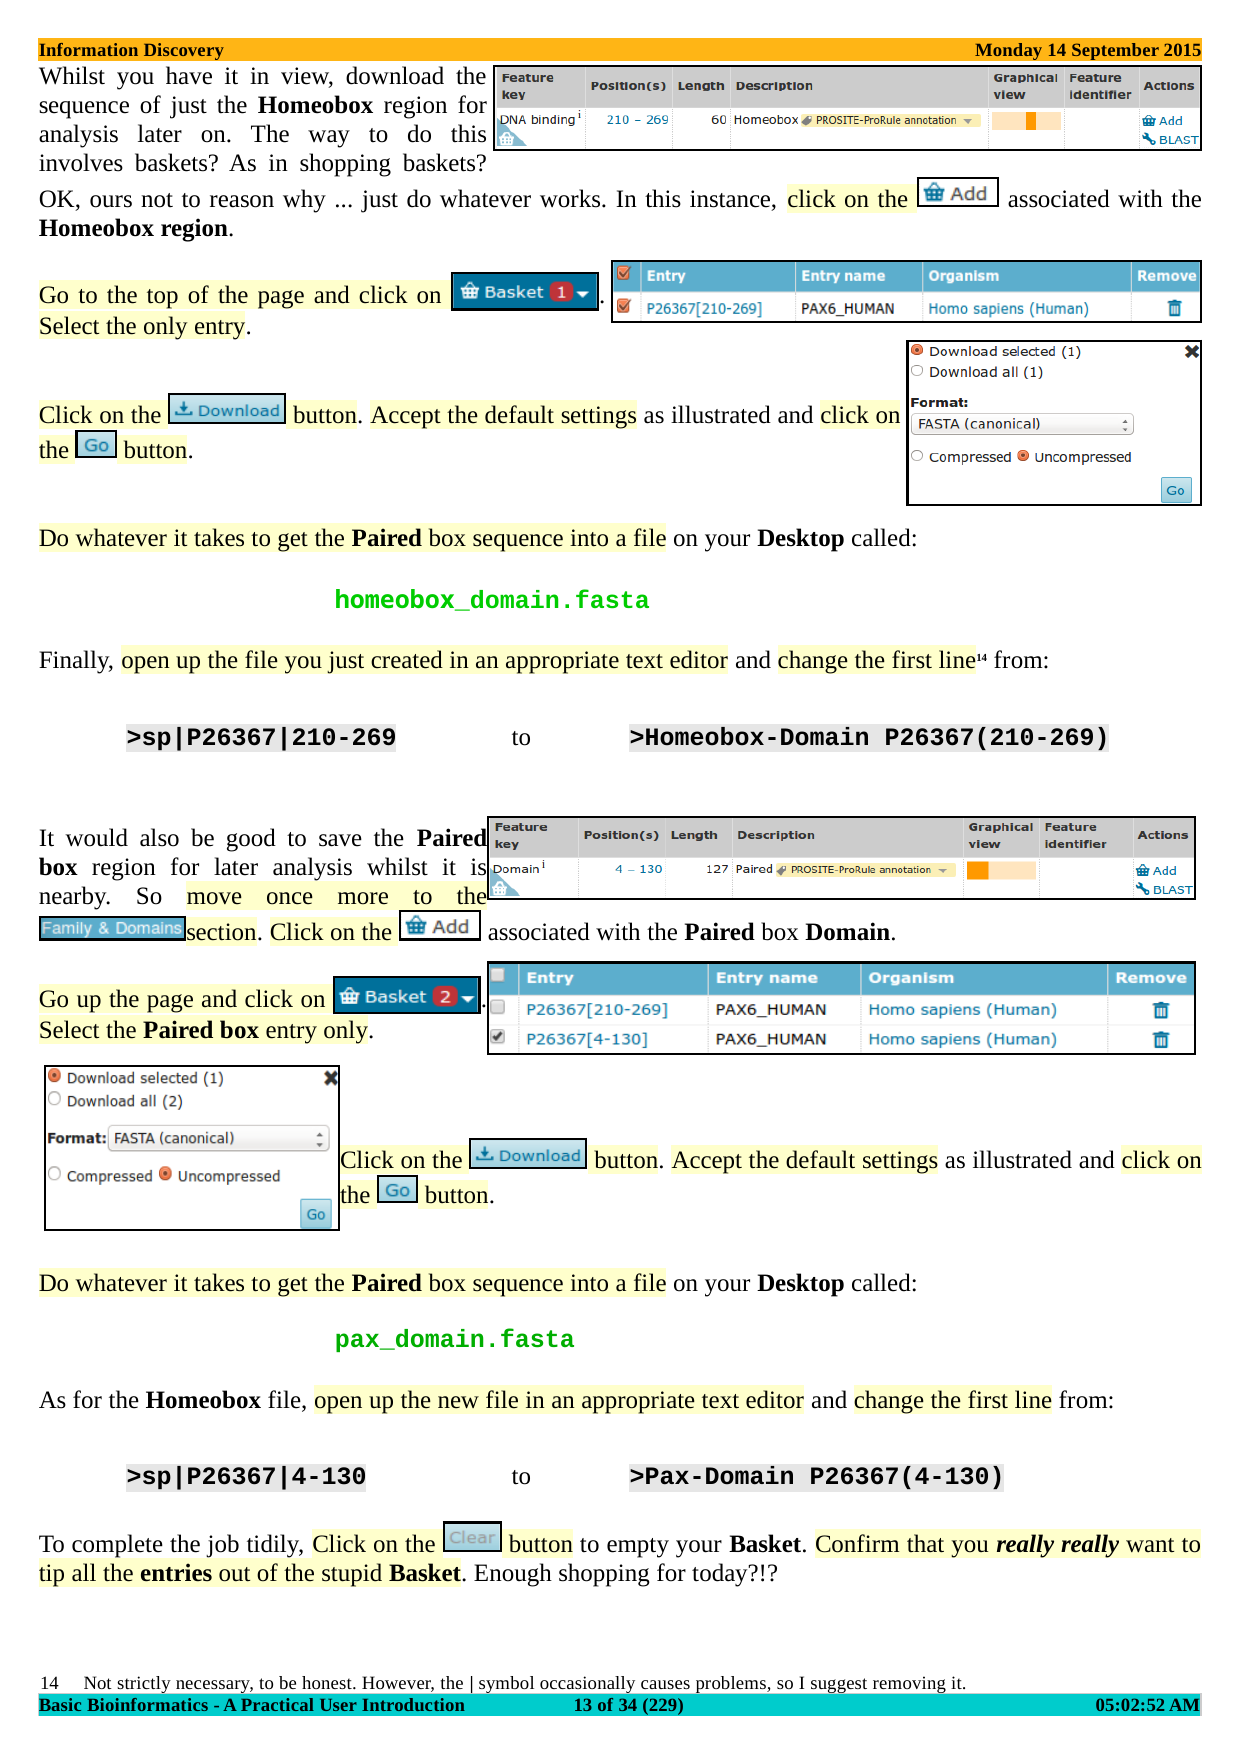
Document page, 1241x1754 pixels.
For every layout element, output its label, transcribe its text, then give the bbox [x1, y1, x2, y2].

text homeobox_domain.fasta [38, 582, 1202, 616]
picture [366, 991, 376, 1002]
picture [489, 964, 1194, 1053]
text >sp|P26367|4-130 to >Pax-Domain P26367(4-130) [38, 1461, 1202, 1492]
picture [909, 342, 1200, 504]
picture [550, 282, 573, 301]
picture [472, 1140, 586, 1167]
text It would also be good to save the Paired box region for later analysis whilst it is nearby. So move once more to the section. Click on the associated with the Paired box Domain. [38, 823, 1202, 946]
text Do whatever it takes to get the Paired box sequence into a file on your Desktop called: [38, 523, 1202, 552]
picture [390, 990, 407, 1002]
picture [379, 1177, 416, 1201]
picture [401, 912, 479, 938]
picture [170, 395, 284, 422]
picture [486, 287, 505, 297]
picture [919, 179, 997, 205]
text Go to the top of the page and click on . Select the only entry. [38, 272, 1202, 339]
text Do whatever it takes to get the Paired box sequence into a file on your Desktop called: [38, 1268, 1202, 1297]
picture [528, 287, 542, 297]
picture [46, 1067, 338, 1229]
text Click on the button. Accept the default settings as illustrated and click on the button. [38, 393, 906, 464]
picture [78, 432, 115, 456]
picture [340, 988, 359, 1003]
picture [421, 992, 426, 1002]
picture [489, 818, 1194, 898]
text As for the Homeobox file, open up the new file in an appropriate text editor and change the first line from: [38, 1384, 1202, 1414]
picture [495, 67, 1200, 149]
picture [379, 994, 387, 1002]
text pax_domain.fasta [38, 1327, 1202, 1355]
picture [508, 286, 524, 297]
picture [409, 994, 418, 1002]
text >sp|P26367|210-269 to >Homeobox-Domain P26367(210-269) [38, 721, 1202, 752]
picture [41, 918, 184, 938]
picture [613, 262, 1200, 321]
text Whilst you have it in view, download the sequence of just the Homeobox region for analysis later on. The way to do this involves baskets? As in shopping baskets? OK, ours not to reason why ... just do whatever works. In this instance, click on the associated with the Homeobox region. [38, 61, 1202, 242]
text Finally, open up the file you just created in an appropriate text editor and change the first line from: [38, 645, 1202, 674]
text Not strictly necessary, to be honest. However, the | symbol occasionally causes problems, so I suggest removing it. [40, 1671, 1202, 1693]
picture [578, 292, 587, 297]
picture [445, 1524, 500, 1550]
picture [463, 997, 473, 1002]
picture [433, 986, 457, 1006]
text Go up the page and click on . Select the Paired box entry only. [38, 976, 487, 1044]
text Click on the button. Accept the default settings as illustrated and click on the button. [340, 1138, 1202, 1209]
picture [461, 285, 479, 298]
text To complete the job tidily, Click on the button to empty your Basket. Confirm that you really really want to tip all the entries out of the stupid Basket. Enough shopping for today?!? [38, 1521, 1202, 1587]
